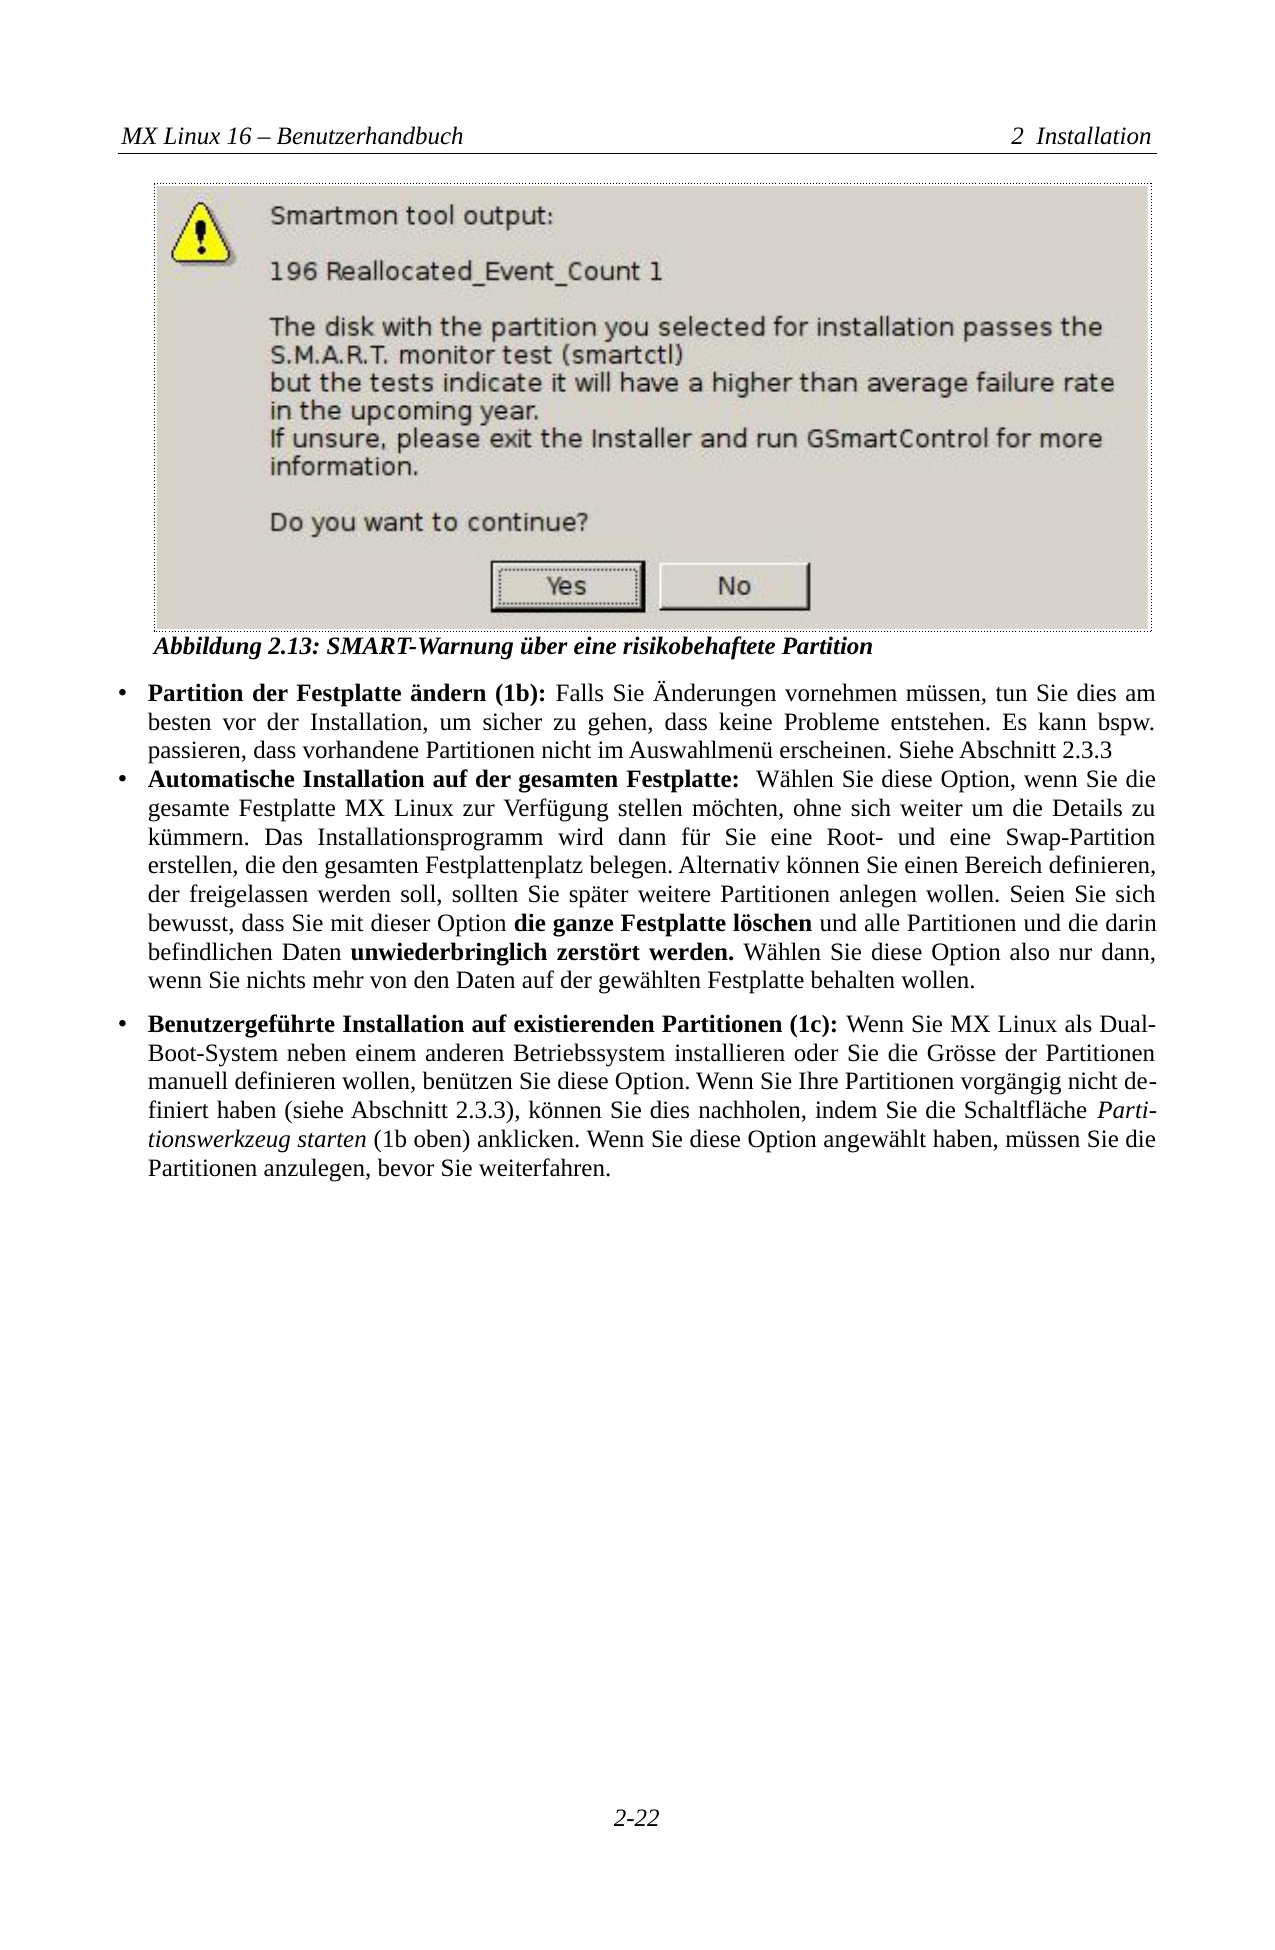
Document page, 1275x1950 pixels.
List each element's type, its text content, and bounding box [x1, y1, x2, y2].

list Automatische Installation auf der gesamten Festplatte: Wählen Sie diese Option, wenn Sie die gesamte Festplatte MX Linux zur Verfügung stellen möchten, ohne sich weiter um die Details zu kümmern. Das Installationsprogramm wird dann für Sie eine Root- und eine Swap-Partition erstellen, die den gesamten Festplattenplatz belegen. Alternativ können Sie einen Bereich definieren, der freigelassen werden soll, sollten Sie später weitere Partitionen anlegen wollen. Seien Sie sich bewusst, dass Sie mit dieser Option die ganze Festplatte löschen und alle Partitionen und die darin befindlichen Daten unwiederbringlich zerstört werden. Wählen Sie diese Option also nur dann, wenn Sie nichts mehr von den Daten auf der gewählten Festplatte behalten wollen. [118, 764, 1157, 994]
text Abbildung 2.13: SMART-Warnung über eine risikobehaftete Partition [153, 183, 1151, 660]
list Benutzergeführte Installation auf existierenden Partitionen (1c): Wenn Sie MX Linux als Dual-Boot-System neben einem anderen Betriebssystem installieren oder Sie die Grösse der Partitionen manuell definieren wollen, benützen Sie diese Option. Wenn Sie Ihre Partitionen vorgängig nicht de­fi­niert haben (siehe Abschnitt 2.3.3), können Sie dies nachholen, indem Sie die Schaltfläche Par­ti­tions­werkzeug starten (1b oben) anklicken. Wenn Sie diese Option angewählt haben, müssen Sie die Partitionen anzulegen, bevor Sie weiterfahren. [118, 1009, 1157, 1181]
list Partition der Festplatte ändern (1b): Falls Sie Änderungen vornehmen müssen, tun Sie dies am besten vor der Installation, um sicher zu gehen, dass keine Probleme entstehen. Es kann bspw. passieren, dass vorhandene Partitionen nicht im Auswahlmenü erscheinen. Siehe Abschnitt 2.3.3 [118, 678, 1157, 764]
picture [156, 186, 1148, 629]
